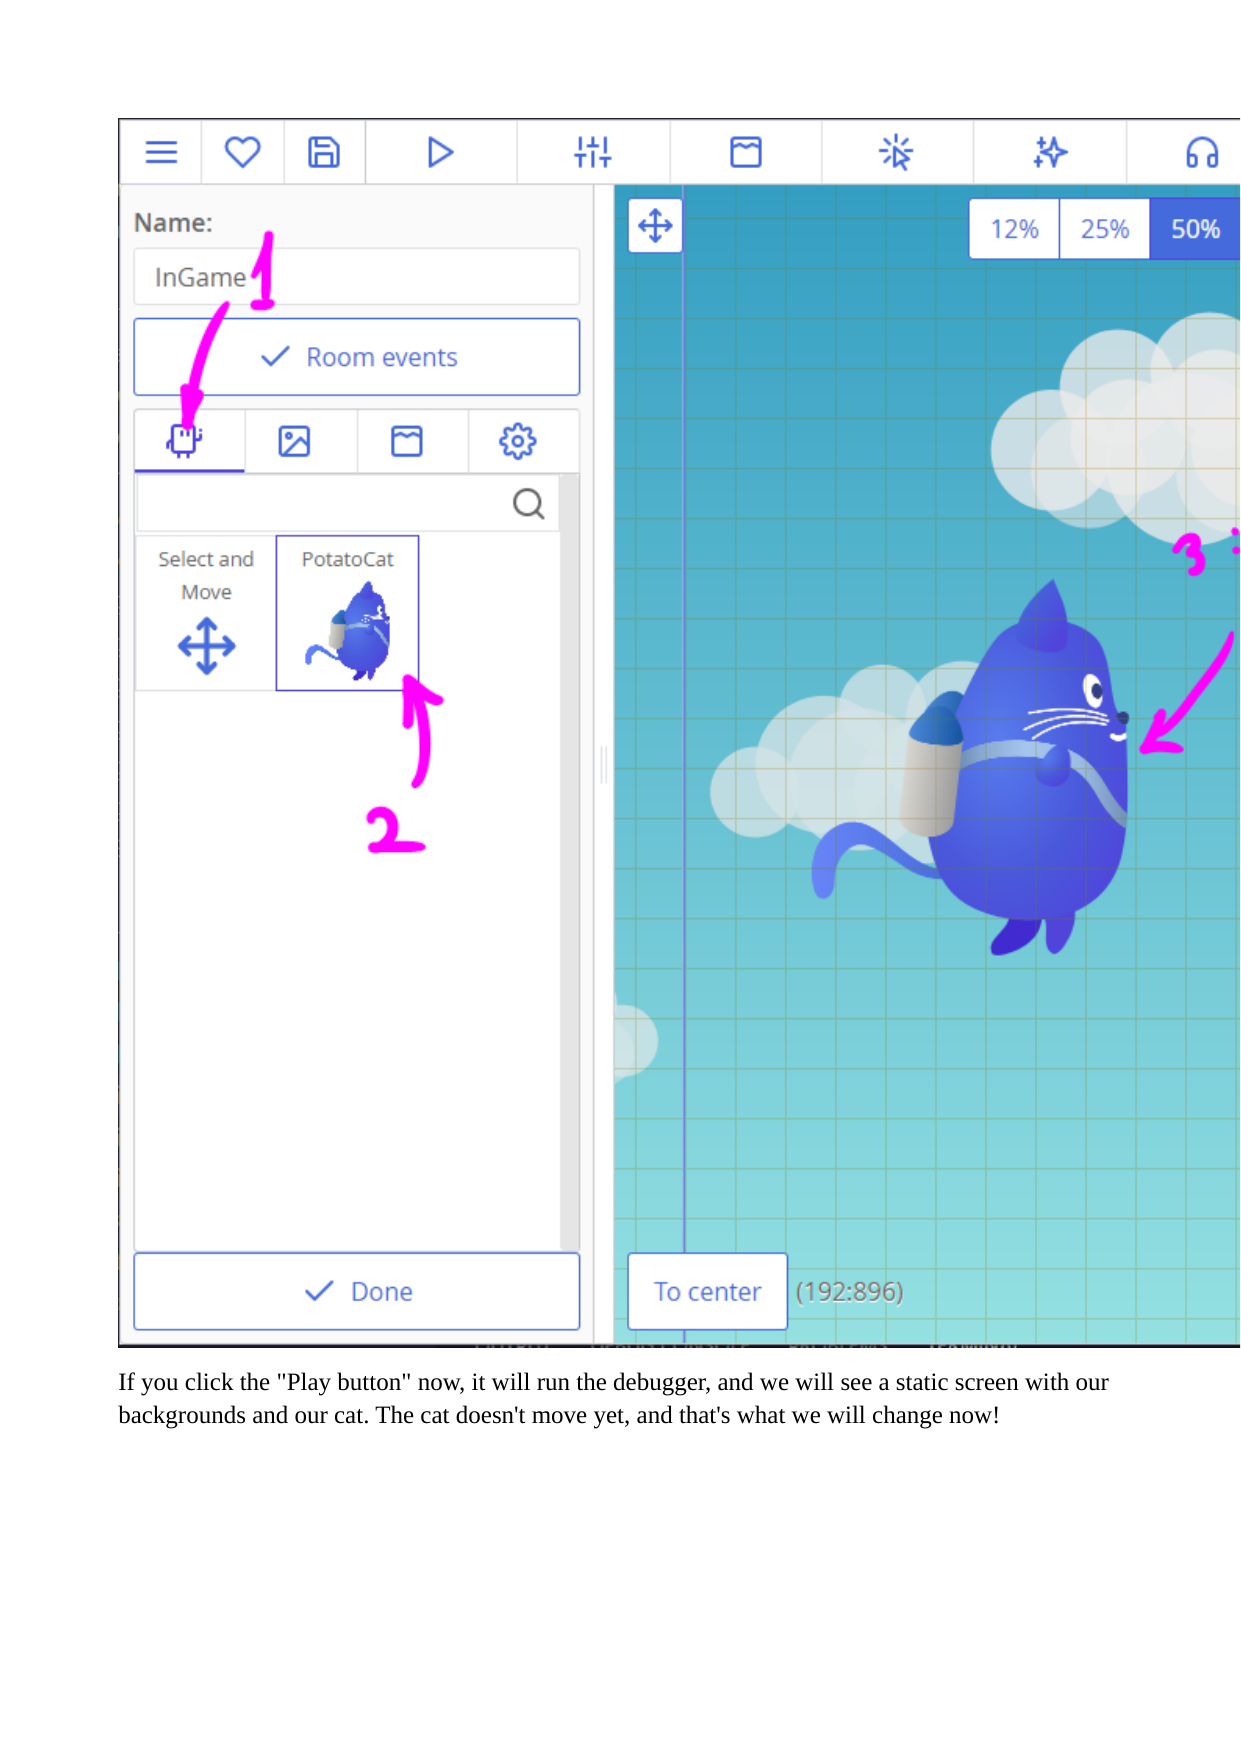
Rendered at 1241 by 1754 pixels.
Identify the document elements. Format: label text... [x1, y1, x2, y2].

picture [118, 118, 1241, 1348]
text If you click the "Play button" now, it will run the debugger, and we will see a static screen with our backgrounds and our cat. The cat doesn't move yet, and that's what we will change now! [118, 1367, 1122, 1428]
